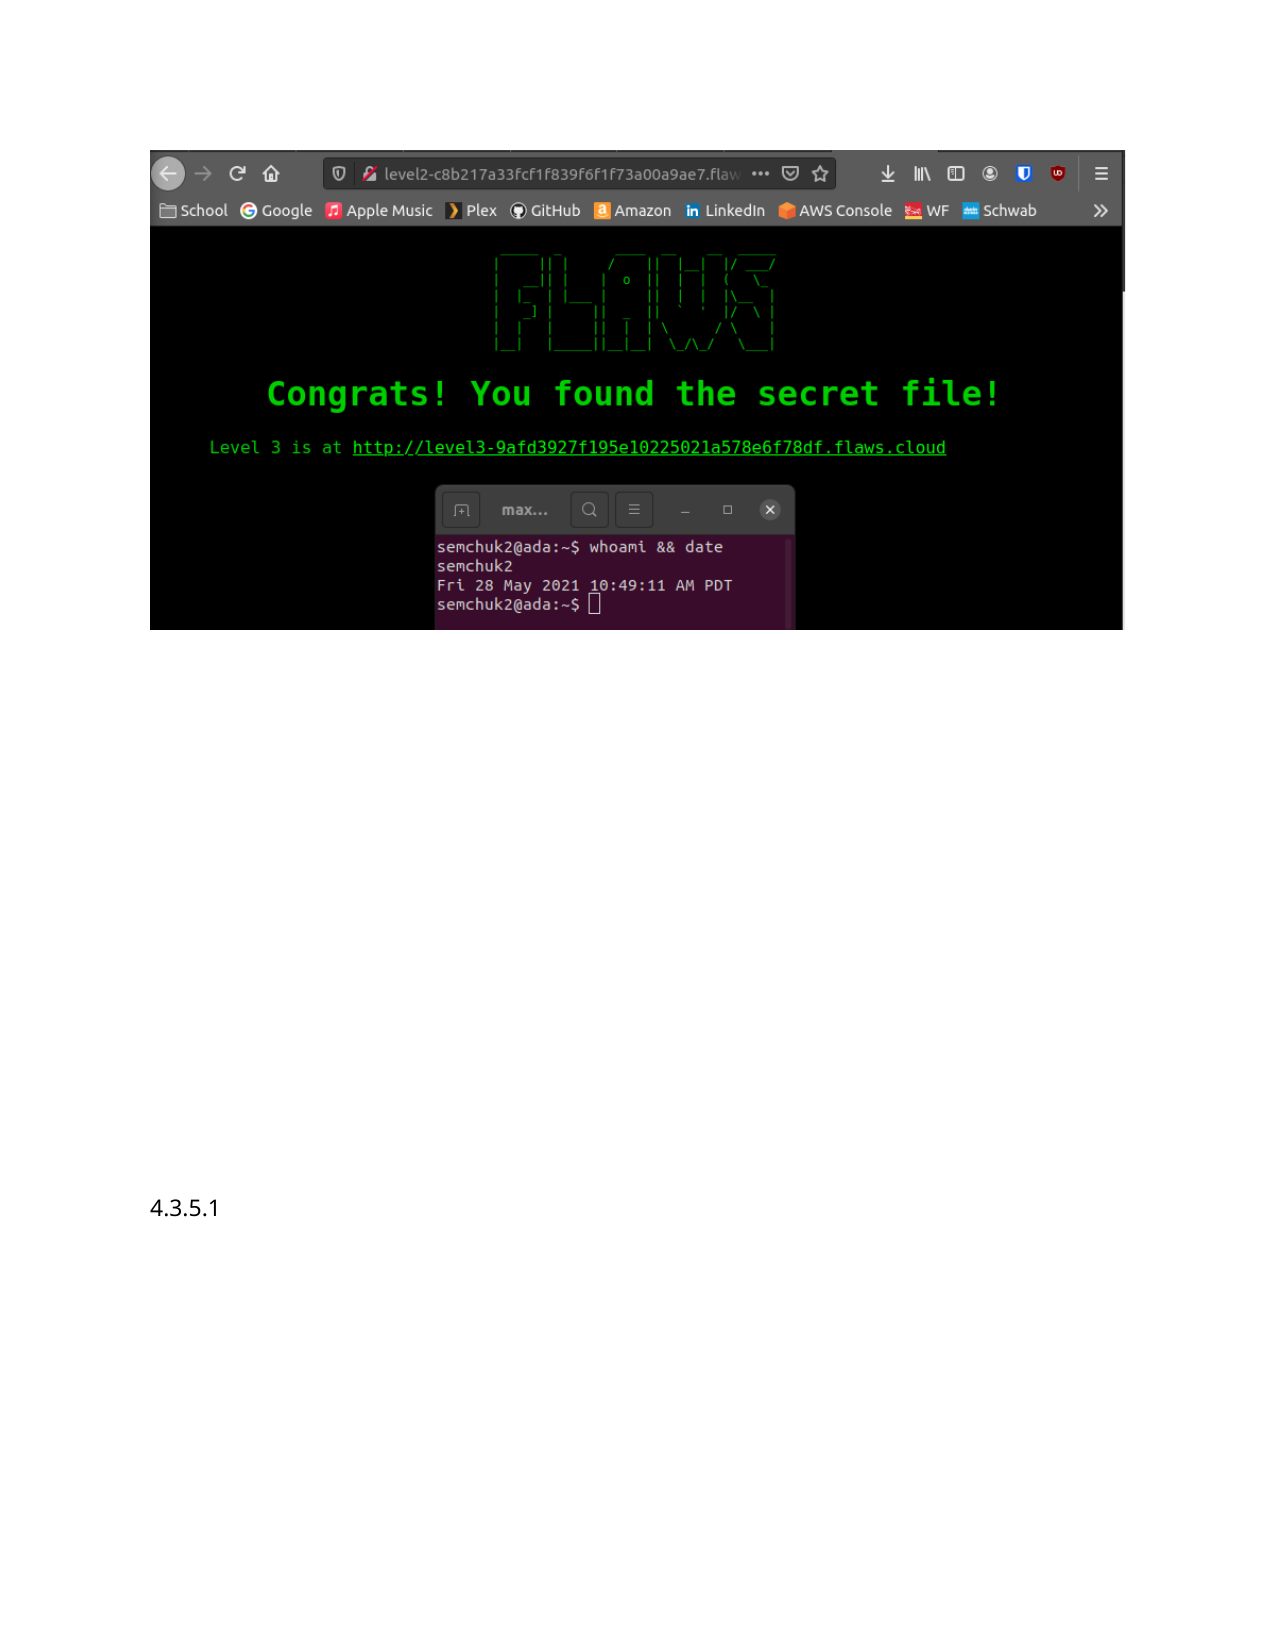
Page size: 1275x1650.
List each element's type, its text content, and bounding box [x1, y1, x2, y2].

text 4.3.5.1 [150, 1192, 1125, 1223]
picture [150, 150, 1125, 630]
